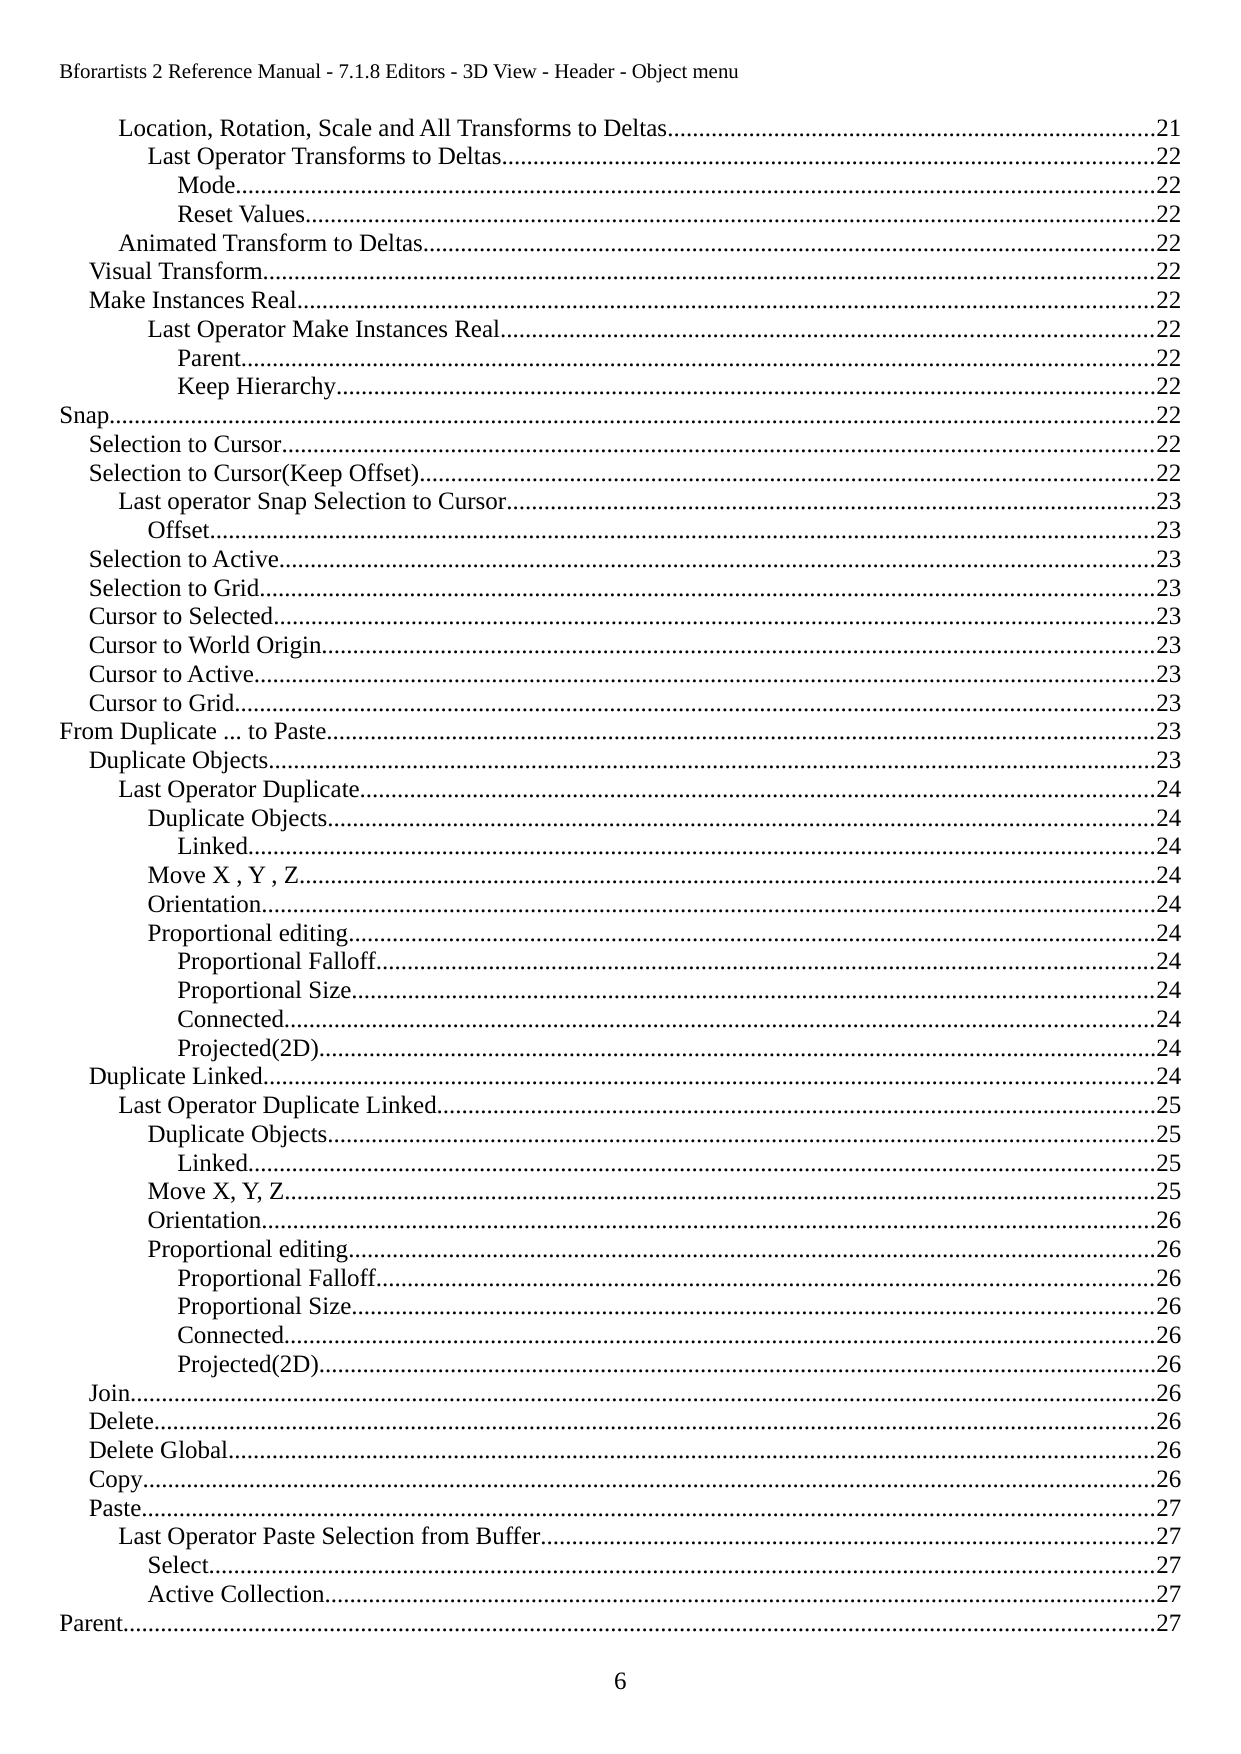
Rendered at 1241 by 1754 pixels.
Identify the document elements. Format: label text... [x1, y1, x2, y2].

text Orientation 26 [147, 1205, 1181, 1234]
text Copy 26 [88, 1464, 1181, 1493]
text Proportional editing 26 [147, 1234, 1181, 1263]
text Connected 24 [177, 1004, 1181, 1033]
text Projected(2D) 24 [177, 1033, 1181, 1061]
text Animated Transform to Deltas 22 [118, 228, 1181, 256]
text Last Operator Duplicate 24 [118, 774, 1181, 803]
text Delete Global 26 [88, 1435, 1181, 1464]
text Proportional Falloff 26 [177, 1263, 1181, 1291]
text Move X, Y, Z 25 [147, 1176, 1181, 1205]
text Last Operator Make Instances Real 22 [147, 314, 1181, 343]
text Active Collection 27 [147, 1579, 1181, 1608]
text Move X , Y , Z 24 [147, 860, 1181, 889]
text Cursor to World Origin 23 [88, 630, 1181, 659]
text Selection to Active 23 [88, 544, 1181, 573]
text Linked 24 [177, 831, 1181, 860]
text Cursor to Selected 23 [88, 601, 1181, 630]
text Duplicate Objects 23 [88, 745, 1181, 774]
text Orientation 24 [147, 889, 1181, 918]
text Visual Transform 22 [88, 256, 1181, 285]
text Last Operator Transforms to Deltas 22 [147, 141, 1181, 170]
text Offset 23 [147, 515, 1181, 544]
text Selection to Grid 23 [88, 573, 1181, 601]
text Duplicate Objects 25 [147, 1119, 1181, 1148]
text From Duplicate ... to Paste 23 [59, 716, 1181, 745]
text Selection to Cursor(Keep Offset) 22 [88, 458, 1181, 486]
text Last Operator Paste Selection from Buffer 27 [118, 1521, 1181, 1550]
text Join 26 [88, 1378, 1181, 1406]
text Snap 22 [59, 400, 1181, 429]
text Proportional Falloff 24 [177, 946, 1181, 975]
text Last Operator Duplicate Linked 25 [118, 1090, 1181, 1119]
text Make Instances Real 22 [88, 285, 1181, 314]
text Cursor to Active 23 [88, 659, 1181, 688]
text Linked 25 [177, 1148, 1181, 1176]
text Paste 27 [88, 1493, 1181, 1521]
text Parent 27 [59, 1608, 1181, 1636]
text Selection to Cursor 22 [88, 429, 1181, 458]
text Location, Rotation, Scale and All Transforms to Deltas 21 [118, 113, 1181, 141]
text Parent 22 [177, 343, 1181, 371]
text Connected 26 [177, 1320, 1181, 1349]
text Duplicate Linked 24 [88, 1061, 1181, 1090]
text Proportional Size 26 [177, 1291, 1181, 1320]
text Delete 26 [88, 1406, 1181, 1435]
text Proportional Size 24 [177, 975, 1181, 1004]
text Keep Hierarchy 22 [177, 371, 1181, 400]
text Cursor to Grid 23 [88, 688, 1181, 716]
text Select 27 [147, 1550, 1181, 1579]
text Mode 22 [177, 170, 1181, 199]
text Duplicate Objects 24 [147, 803, 1181, 831]
text Last operator Snap Selection to Cursor 23 [118, 486, 1181, 515]
text Projected(2D) 26 [177, 1349, 1181, 1378]
text Proportional editing 24 [147, 918, 1181, 946]
text Reset Values 22 [177, 199, 1181, 228]
